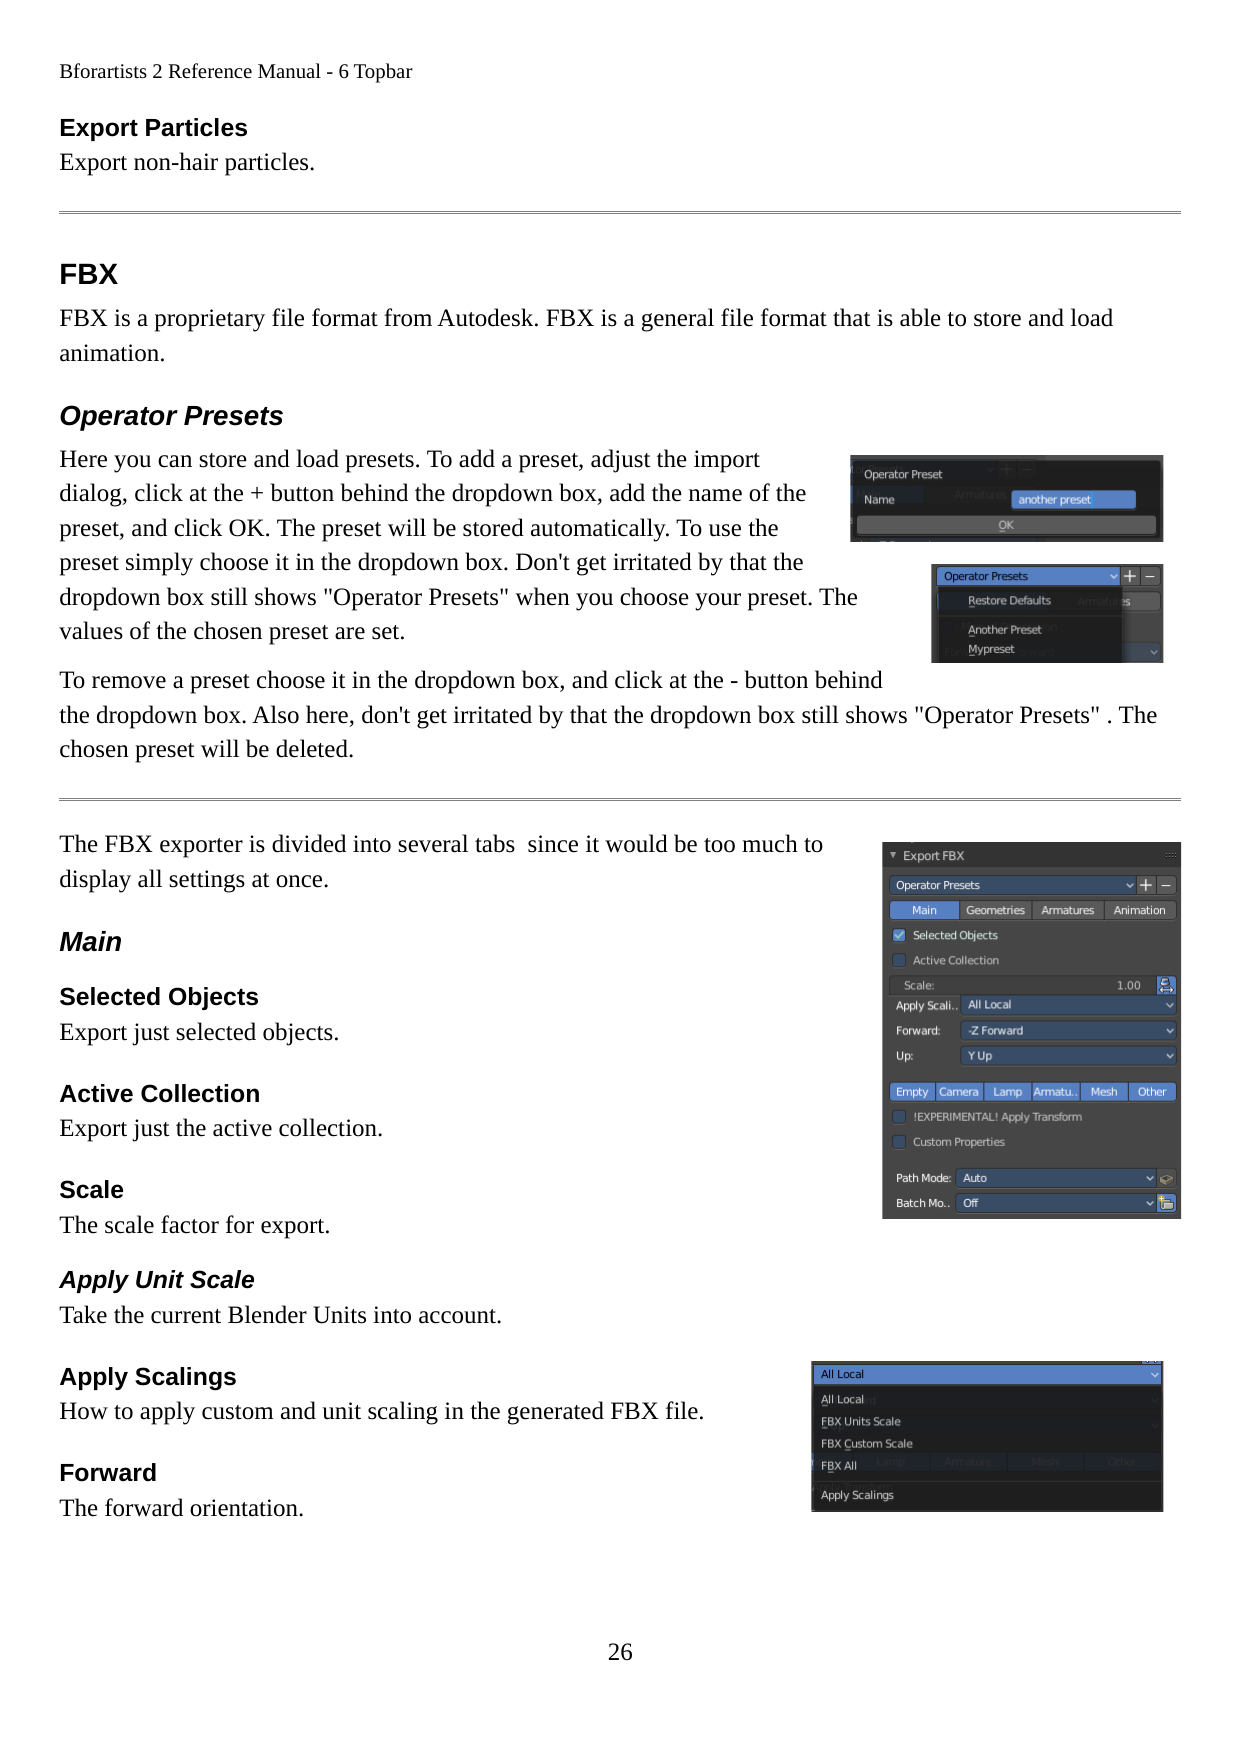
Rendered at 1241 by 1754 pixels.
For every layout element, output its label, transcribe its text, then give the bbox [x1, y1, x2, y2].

text How to apply custom and unit scaling in the generated FBX file. [59, 1396, 811, 1425]
text Export non-hair particles. [59, 147, 1181, 176]
subtitle [1164, 1458, 1181, 1486]
picture [850, 455, 1164, 542]
text Take the current Blender Units into account. [59, 1300, 1181, 1329]
subtitle Scale [59, 1175, 882, 1204]
subtitle Forward [59, 1458, 811, 1486]
subtitle Main [59, 926, 882, 957]
subtitle Operator Presets [59, 399, 1181, 431]
subtitle Selected Objects [59, 982, 882, 1011]
picture [811, 1361, 1164, 1512]
text FBX is a proprietary file format from Autodesk. FBX is a general file format that is able to store and load animation. [59, 303, 1181, 367]
text Export just selected objects. [59, 1017, 882, 1046]
subtitle Apply Unit Scale [59, 1265, 1181, 1294]
subtitle [1164, 1362, 1181, 1390]
text To remove a preset choose it in the dropdown box, and click at the - button behind the dropdown box. Also here, don't get irritated by that the dropdown box still shows "Operator Presets" . The chosen preset will be deleted. [59, 665, 1181, 763]
subtitle Apply Scalings [59, 1362, 811, 1390]
text The forward orientation. [59, 1493, 1181, 1521]
text Export just the active collection. [59, 1113, 882, 1142]
picture [882, 842, 1182, 1219]
subtitle Active Collection [59, 1079, 882, 1107]
subtitle Export Particles [59, 113, 1181, 141]
picture [931, 564, 1164, 663]
text Here you can store and load presets. To add a preset, adjust the import dialog, click at the + button behind the dropdown box, add the name of the preset, and click OK. The preset will be stored automatically. To use the preset simply choose it in the dropdown box. Don't get irritated by that the dropdown box still shows "Operator Presets" when you choose your preset. The values of the chosen preset are set. [59, 444, 1181, 645]
subtitle FBX [59, 257, 1181, 291]
text The FBX exporter is divided into several tabs since it would be too much to display all settings at once. [59, 829, 1181, 893]
text The scale factor for export. [59, 1210, 1181, 1239]
